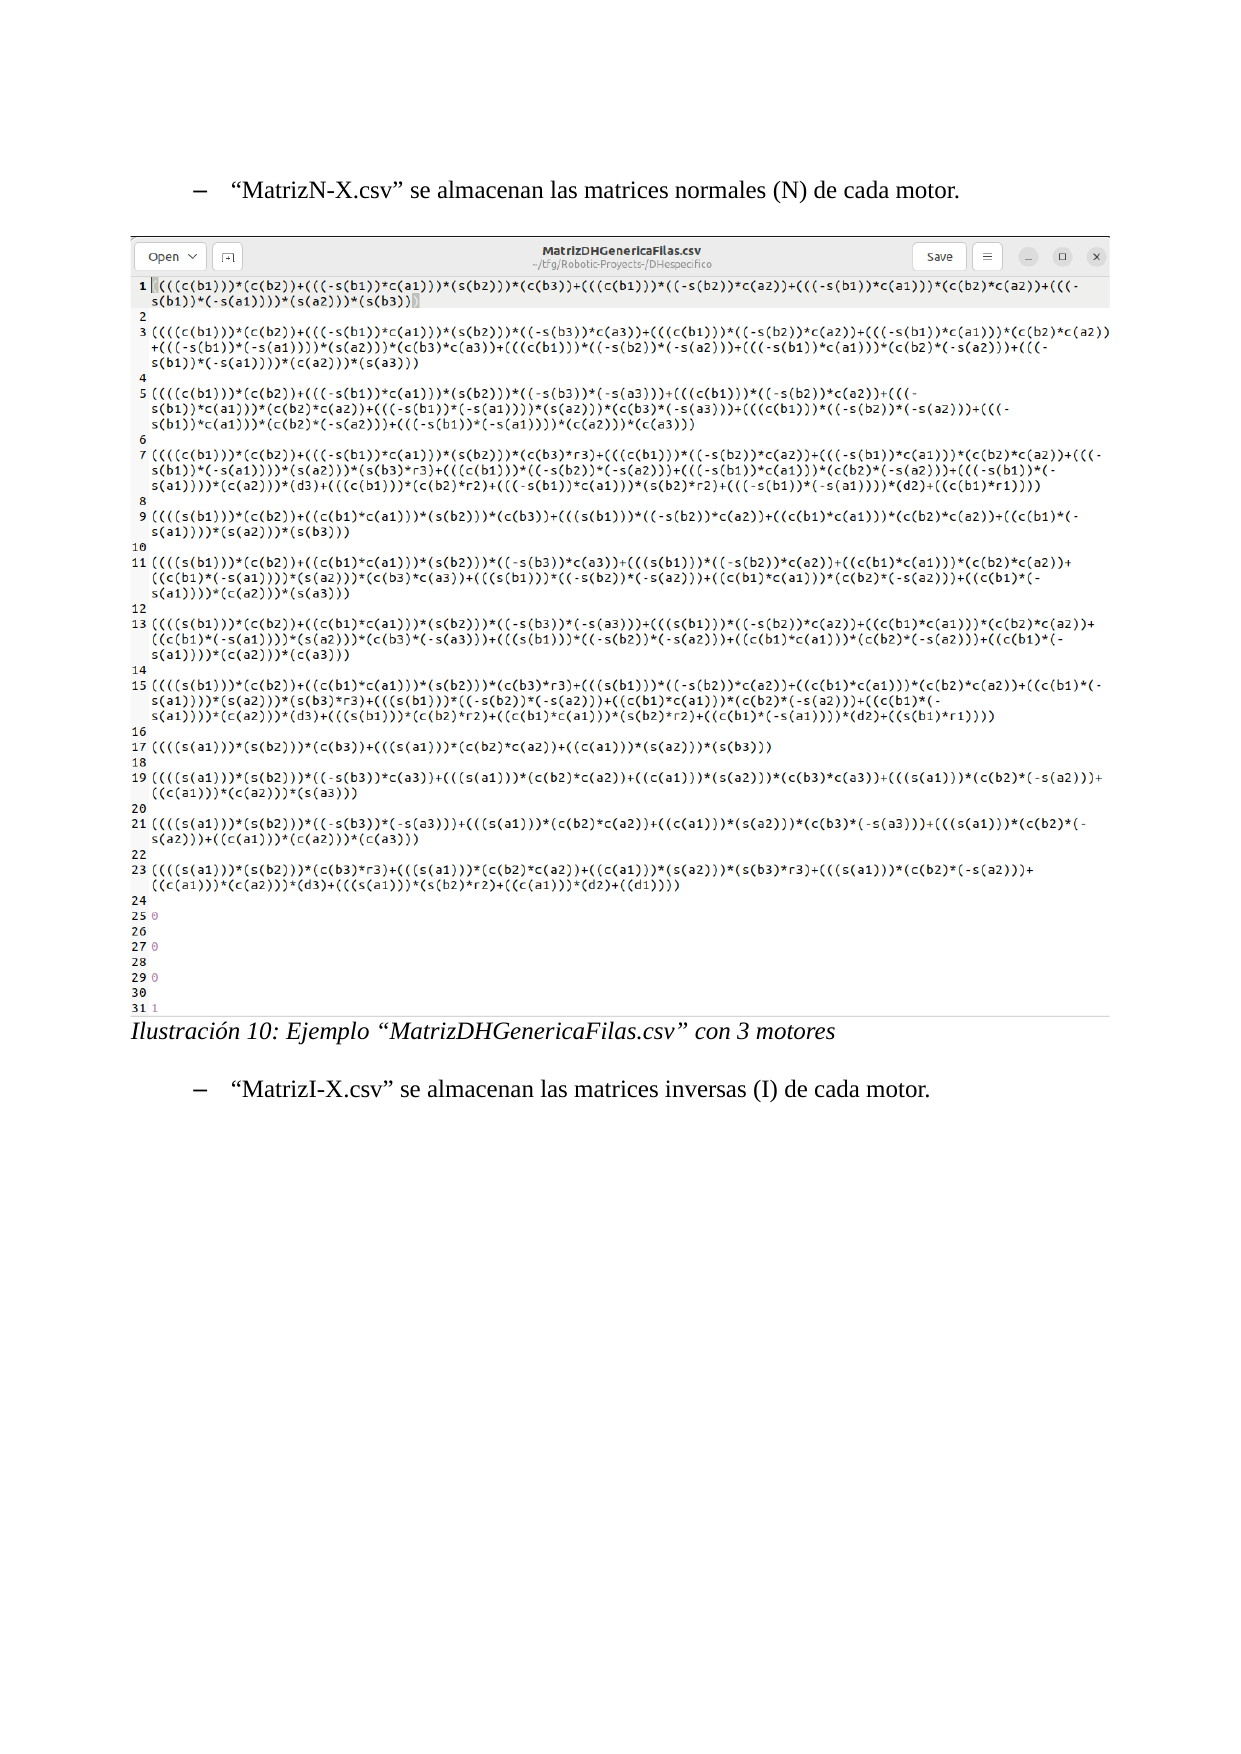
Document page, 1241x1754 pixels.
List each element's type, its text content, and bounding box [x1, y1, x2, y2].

list “MatrizI-X.csv” se almacenan las matrices inversas (I) de cada motor. [193, 1074, 1122, 1103]
text Ilustración 10: Ejemplo “MatrizDHGenericaFilas.csv” con 3 motores [131, 1017, 1110, 1045]
list “MatrizN-X.csv” se almacenan las matrices normales (N) de cada motor. [193, 176, 1122, 204]
